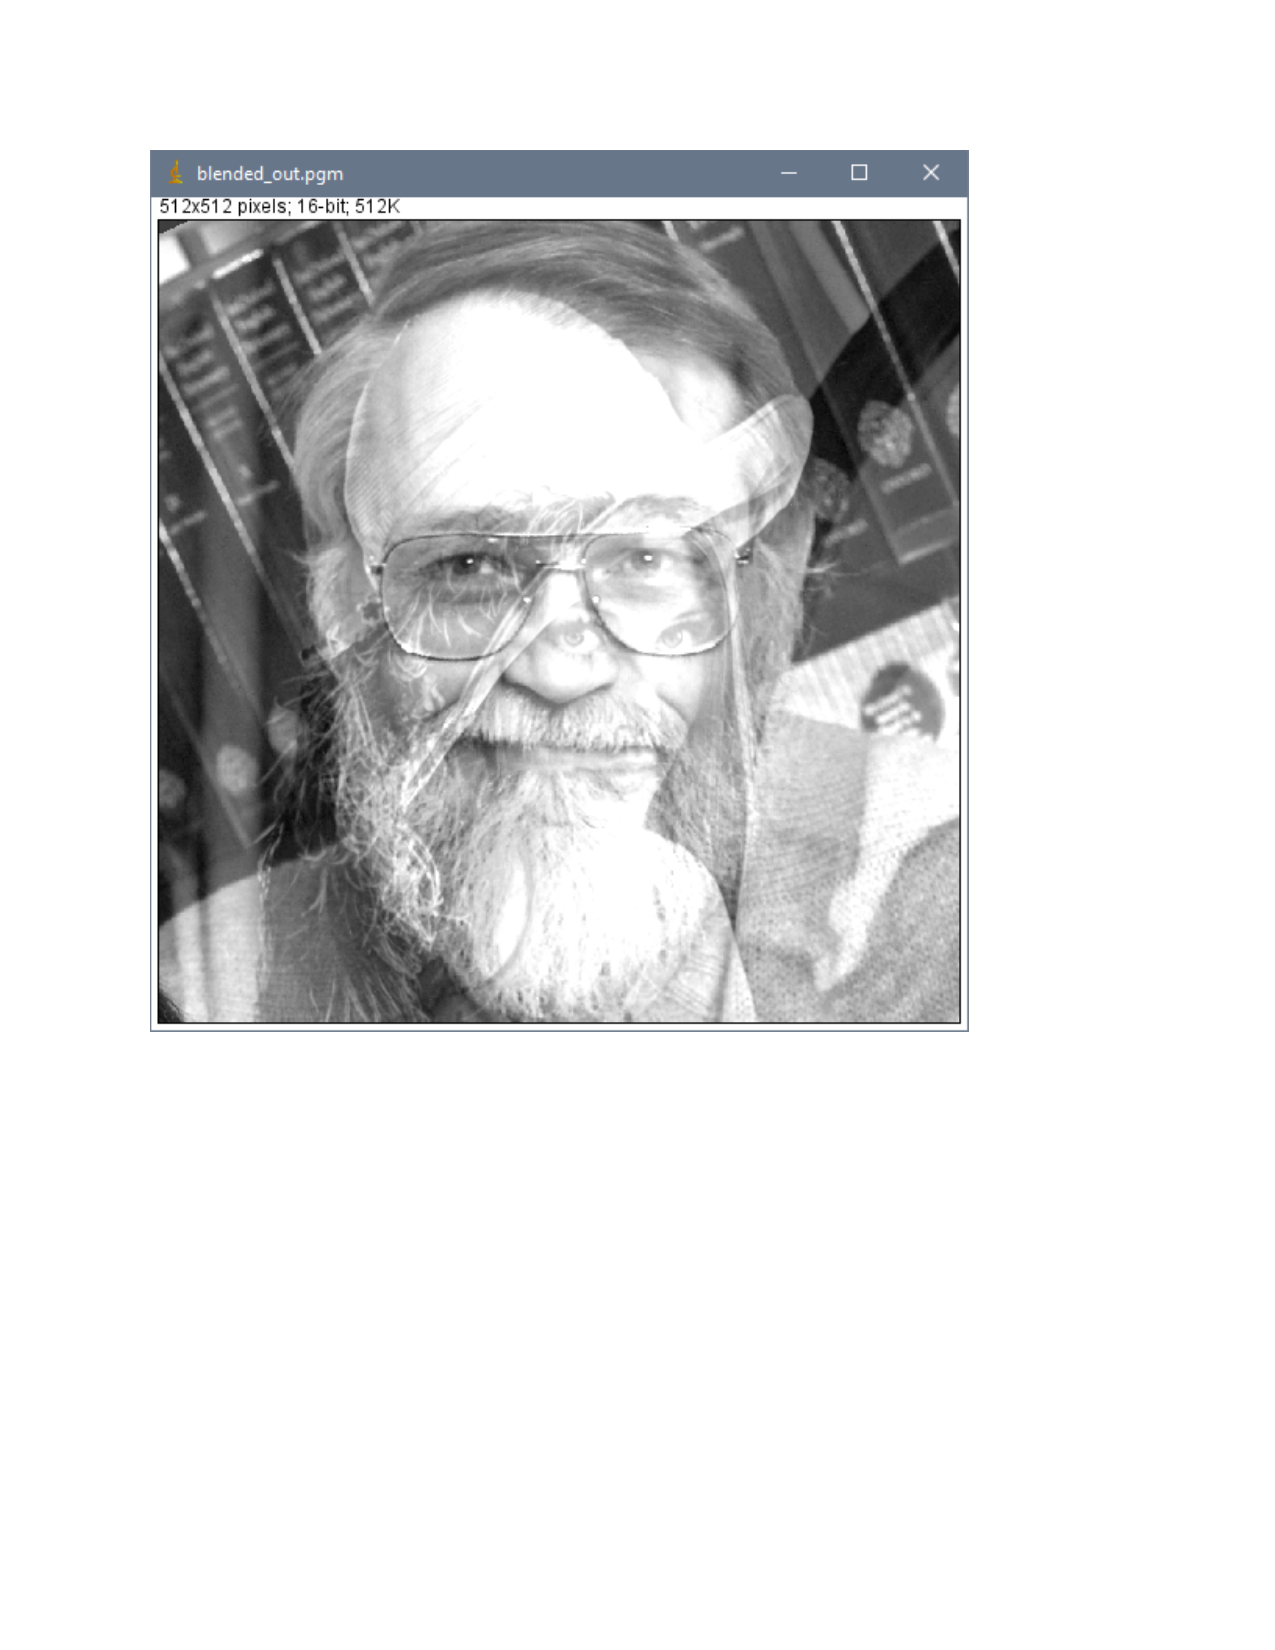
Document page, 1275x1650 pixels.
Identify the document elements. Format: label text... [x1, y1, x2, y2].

text Threshold segmentation: Threshold@125 Input: Output: imageJ: Image blending: 2 images, 512x512, Ratio: 50% Input: Output: 2. Critical Evaluation: [150, 150, 1125, 1480]
